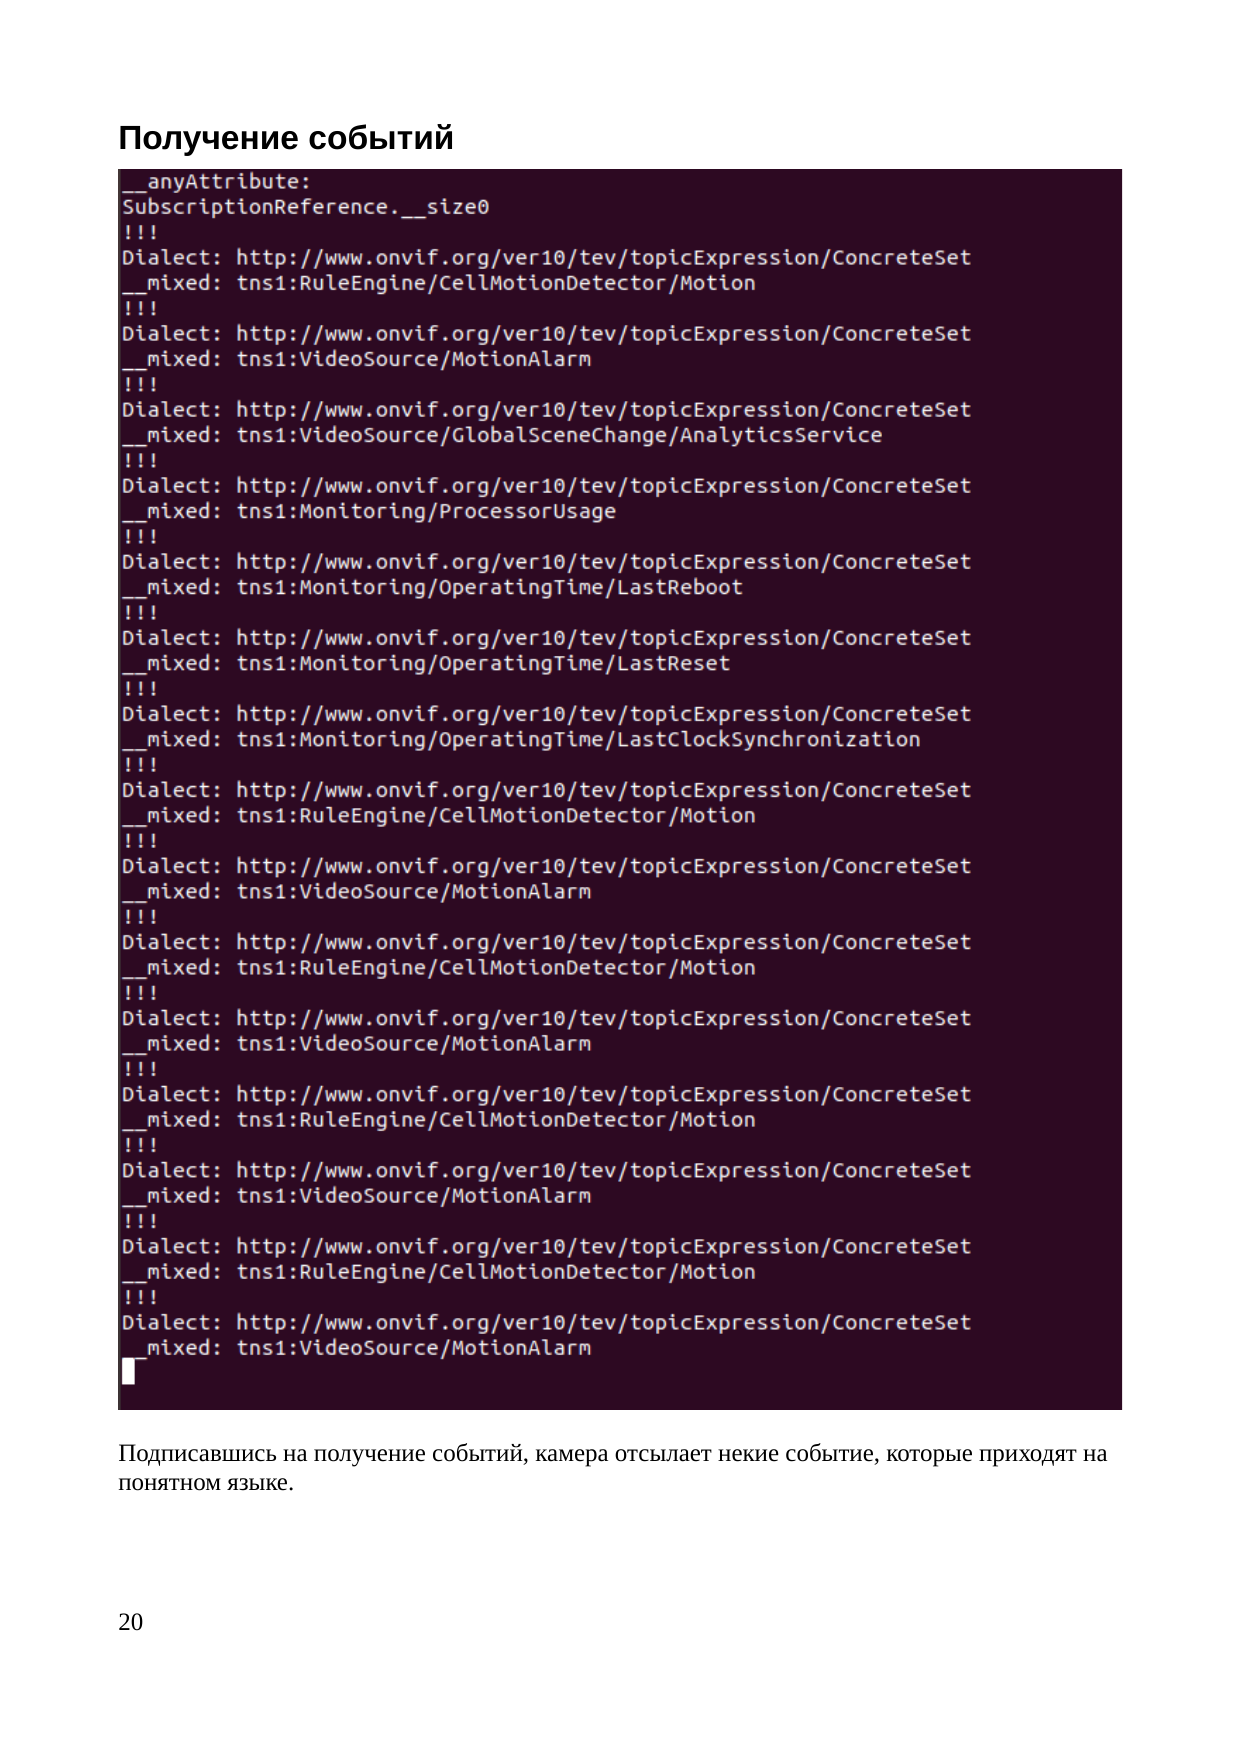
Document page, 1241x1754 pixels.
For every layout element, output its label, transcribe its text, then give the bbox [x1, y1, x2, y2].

picture [118, 169, 1123, 1410]
subtitle Получение событий [118, 118, 1122, 157]
text Подписавшись на получение событий, камера отсылает некие событие, которые приходят на понятном языке. [118, 1438, 1122, 1496]
